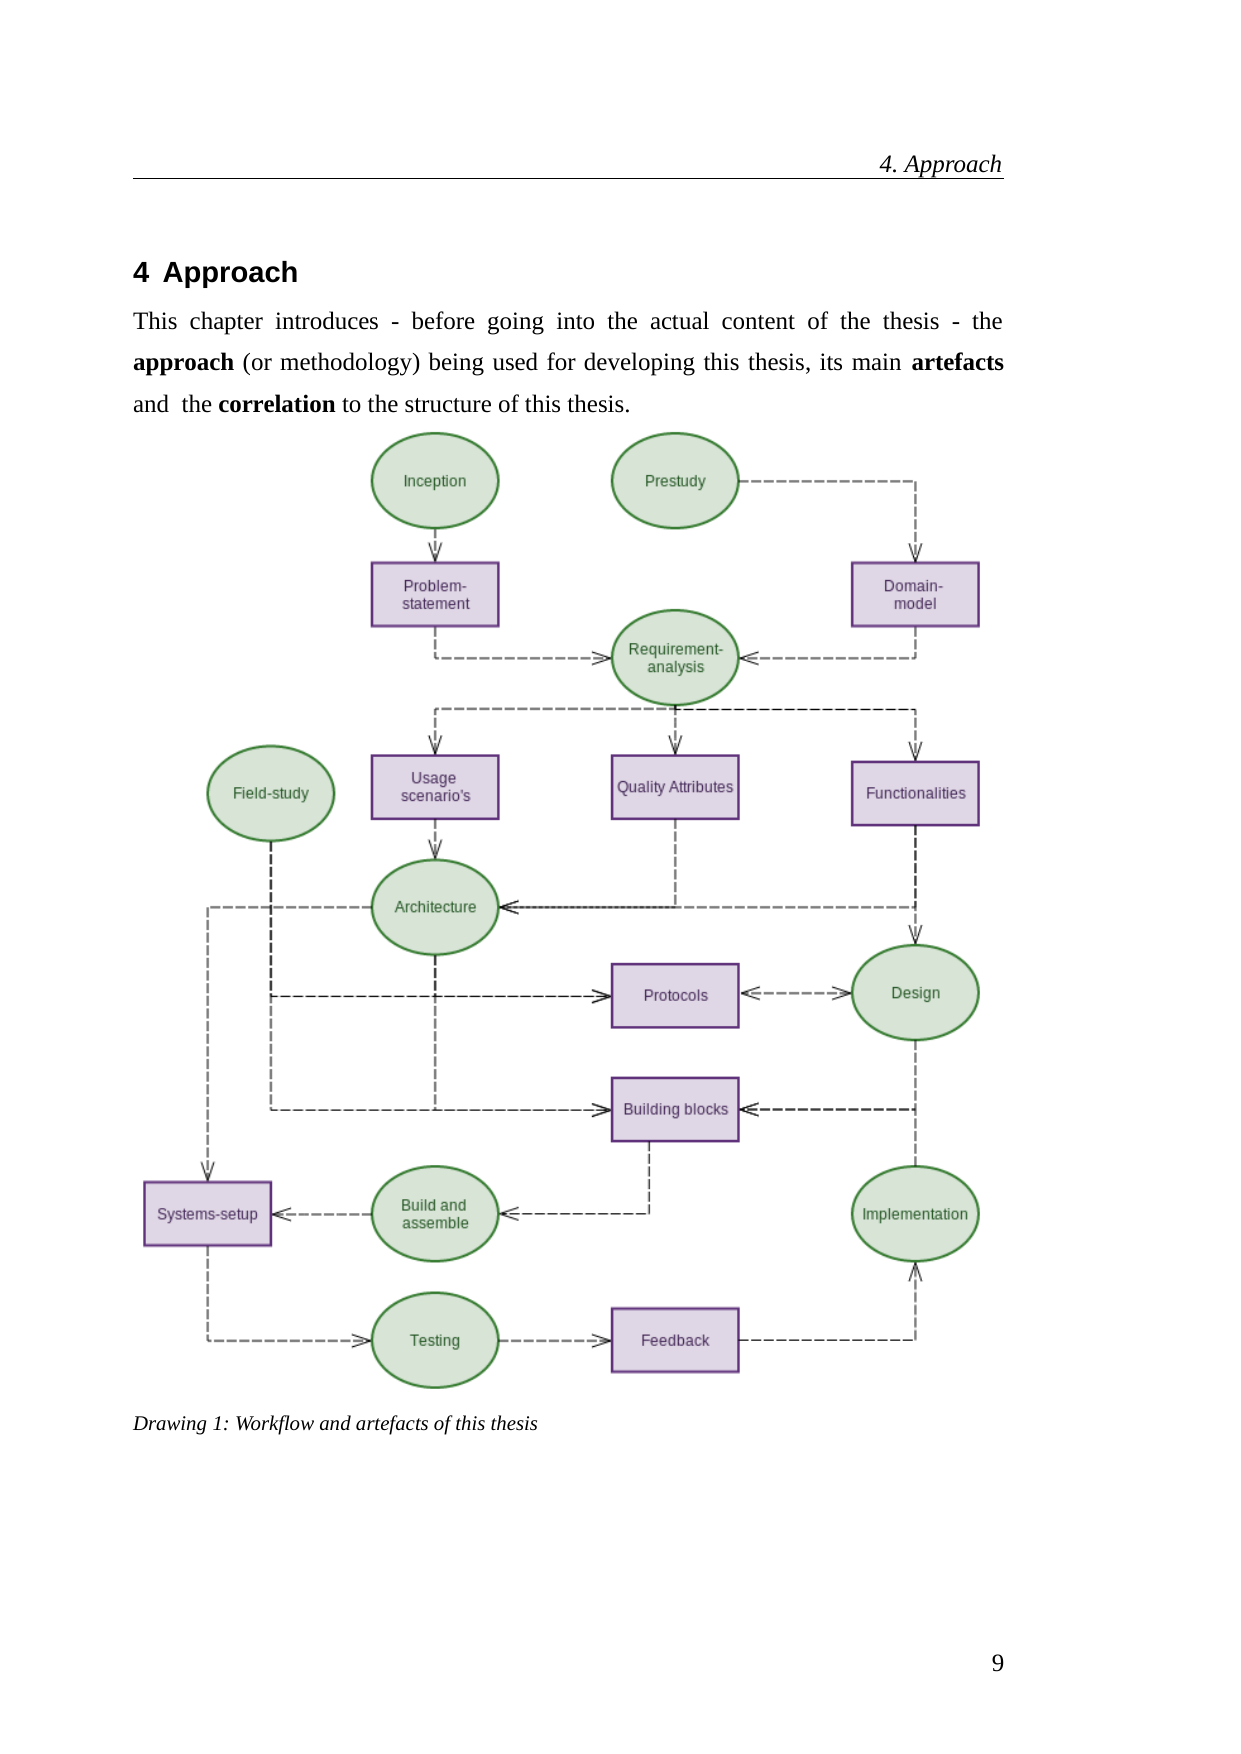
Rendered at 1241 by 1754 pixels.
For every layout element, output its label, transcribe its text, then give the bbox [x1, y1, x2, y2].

subtitle Approach [133, 256, 1004, 288]
picture [132, 417, 1004, 1413]
text This chapter introduces - before going into the actual content of the thesis - the approach (or methodology) being used for developing this thesis, its main artefacts and the correlation to the structure of this thesis. [133, 307, 1004, 417]
text Drawing 1: Workflow and artefacts of this thesis [133, 1413, 1004, 1435]
